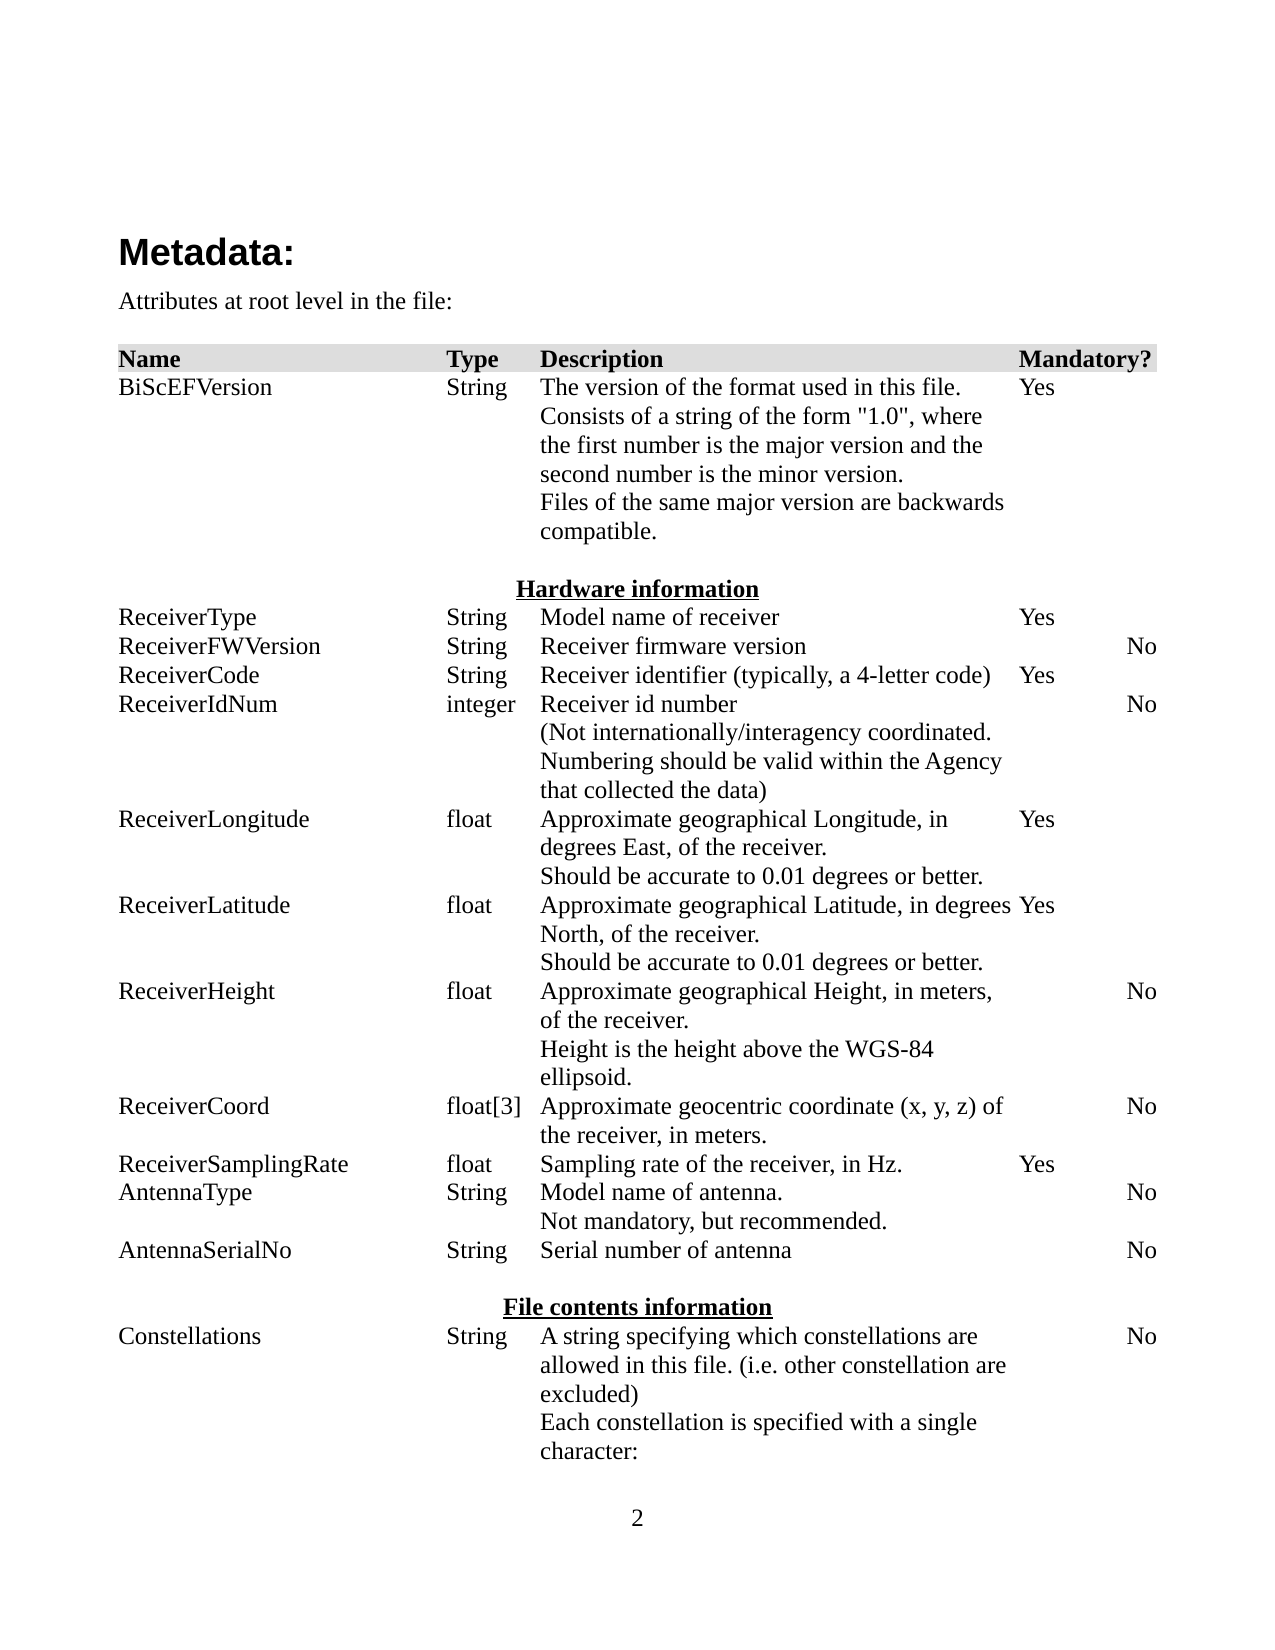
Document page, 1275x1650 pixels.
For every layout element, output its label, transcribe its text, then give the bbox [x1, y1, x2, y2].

table_cell Yes [1019, 890, 1157, 976]
table_cell [446, 1264, 540, 1292]
table_cell float [446, 1149, 540, 1177]
table_cell No [1019, 1178, 1157, 1235]
table_cell ReceiverSamplingRate [118, 1149, 446, 1177]
table_cell No [1019, 1091, 1157, 1149]
table_cell String [446, 1178, 540, 1235]
table_cell Yes [1019, 804, 1157, 890]
table_cell AntennaSerialNo [118, 1235, 446, 1264]
table_cell String [446, 603, 540, 631]
table_cell No [1019, 689, 1157, 804]
table_cell float[3] [446, 1091, 540, 1149]
table_cell ReceiverType [118, 603, 446, 631]
table_cell ReceiverHeight [118, 976, 446, 1091]
table_cell String [446, 373, 540, 545]
table_cell Serial number of antenna [540, 1235, 1018, 1264]
table_cell Receiver identifier (typically, a 4-letter code) [540, 660, 1018, 689]
table_cell Approximate geocentric coordinate (x, y, z) of the receiver, in meters. [540, 1091, 1018, 1149]
table_cell [118, 545, 446, 574]
table_cell [1019, 545, 1157, 574]
table_cell Yes [1019, 1149, 1157, 1177]
table_cell Hardware information [118, 574, 1157, 602]
table_cell ReceiverLatitude [118, 890, 446, 976]
subtitle Metadata: [118, 230, 1157, 274]
table_cell Approximate geographical Height, in meters, of the receiver. Height is the height above the WGS-84 ellipsoid. [540, 976, 1018, 1091]
table_cell ReceiverIdNum [118, 689, 446, 804]
table_cell String [446, 631, 540, 660]
table_cell Model name of receiver [540, 603, 1018, 631]
table_cell Receiver id number (Not internationally/interagency coordinated. Numbering should be valid within the Agency that collected the data) [540, 689, 1018, 804]
table_cell Approximate geographical Longitude, in degrees East, of the receiver. Should be accurate to 0.01 degrees or better. [540, 804, 1018, 890]
table_cell Model name of antenna. Not mandatory, but recommended. [540, 1178, 1018, 1235]
table_cell Yes [1019, 603, 1157, 631]
table_cell BiScEFVersion [118, 373, 446, 545]
table_cell float [446, 976, 540, 1091]
table_cell [540, 1264, 1018, 1292]
table_cell AntennaType [118, 1178, 446, 1235]
table_cell Receiver firmware version [540, 631, 1018, 660]
table_cell File contents information [118, 1293, 1157, 1321]
table_cell ReceiverCoord [118, 1091, 446, 1149]
table_cell float [446, 890, 540, 976]
table_cell String [446, 1321, 540, 1465]
table_cell ReceiverLongitude [118, 804, 446, 890]
table_cell ReceiverCode [118, 660, 446, 689]
table_cell No [1019, 631, 1157, 660]
table_cell No [1019, 1235, 1157, 1264]
table_cell No [1019, 976, 1157, 1091]
table_cell [1019, 1264, 1157, 1292]
table_cell [118, 1264, 446, 1292]
table_cell Approximate geographical Latitude, in degrees North, of the receiver. Should be accurate to 0.01 degrees or better. [540, 890, 1018, 976]
table_cell Constellations [118, 1321, 446, 1465]
table_cell ReceiverFWVersion [118, 631, 446, 660]
table_cell Yes [1019, 373, 1157, 545]
table_cell A string specifying which constellations are allowed in this file. (i.e. other constellation are excluded) Each constellation is specified with a single character: [540, 1321, 1018, 1465]
table_cell [446, 545, 540, 574]
table_cell float [446, 804, 540, 890]
table_cell String [446, 1235, 540, 1264]
table_cell integer [446, 689, 540, 804]
table_cell Yes [1019, 660, 1157, 689]
text Attributes at root level in the file: [118, 286, 1157, 315]
table_cell No [1019, 1321, 1157, 1465]
table_cell Sampling rate of the receiver, in Hz. [540, 1149, 1018, 1177]
table_cell String [446, 660, 540, 689]
table_cell [540, 545, 1018, 574]
table_cell The version of the format used in this file. Consists of a string of the form "1.0", where the first number is the major version and the second number is the minor version. Files of the same major version are backwards compatible. [540, 373, 1018, 545]
